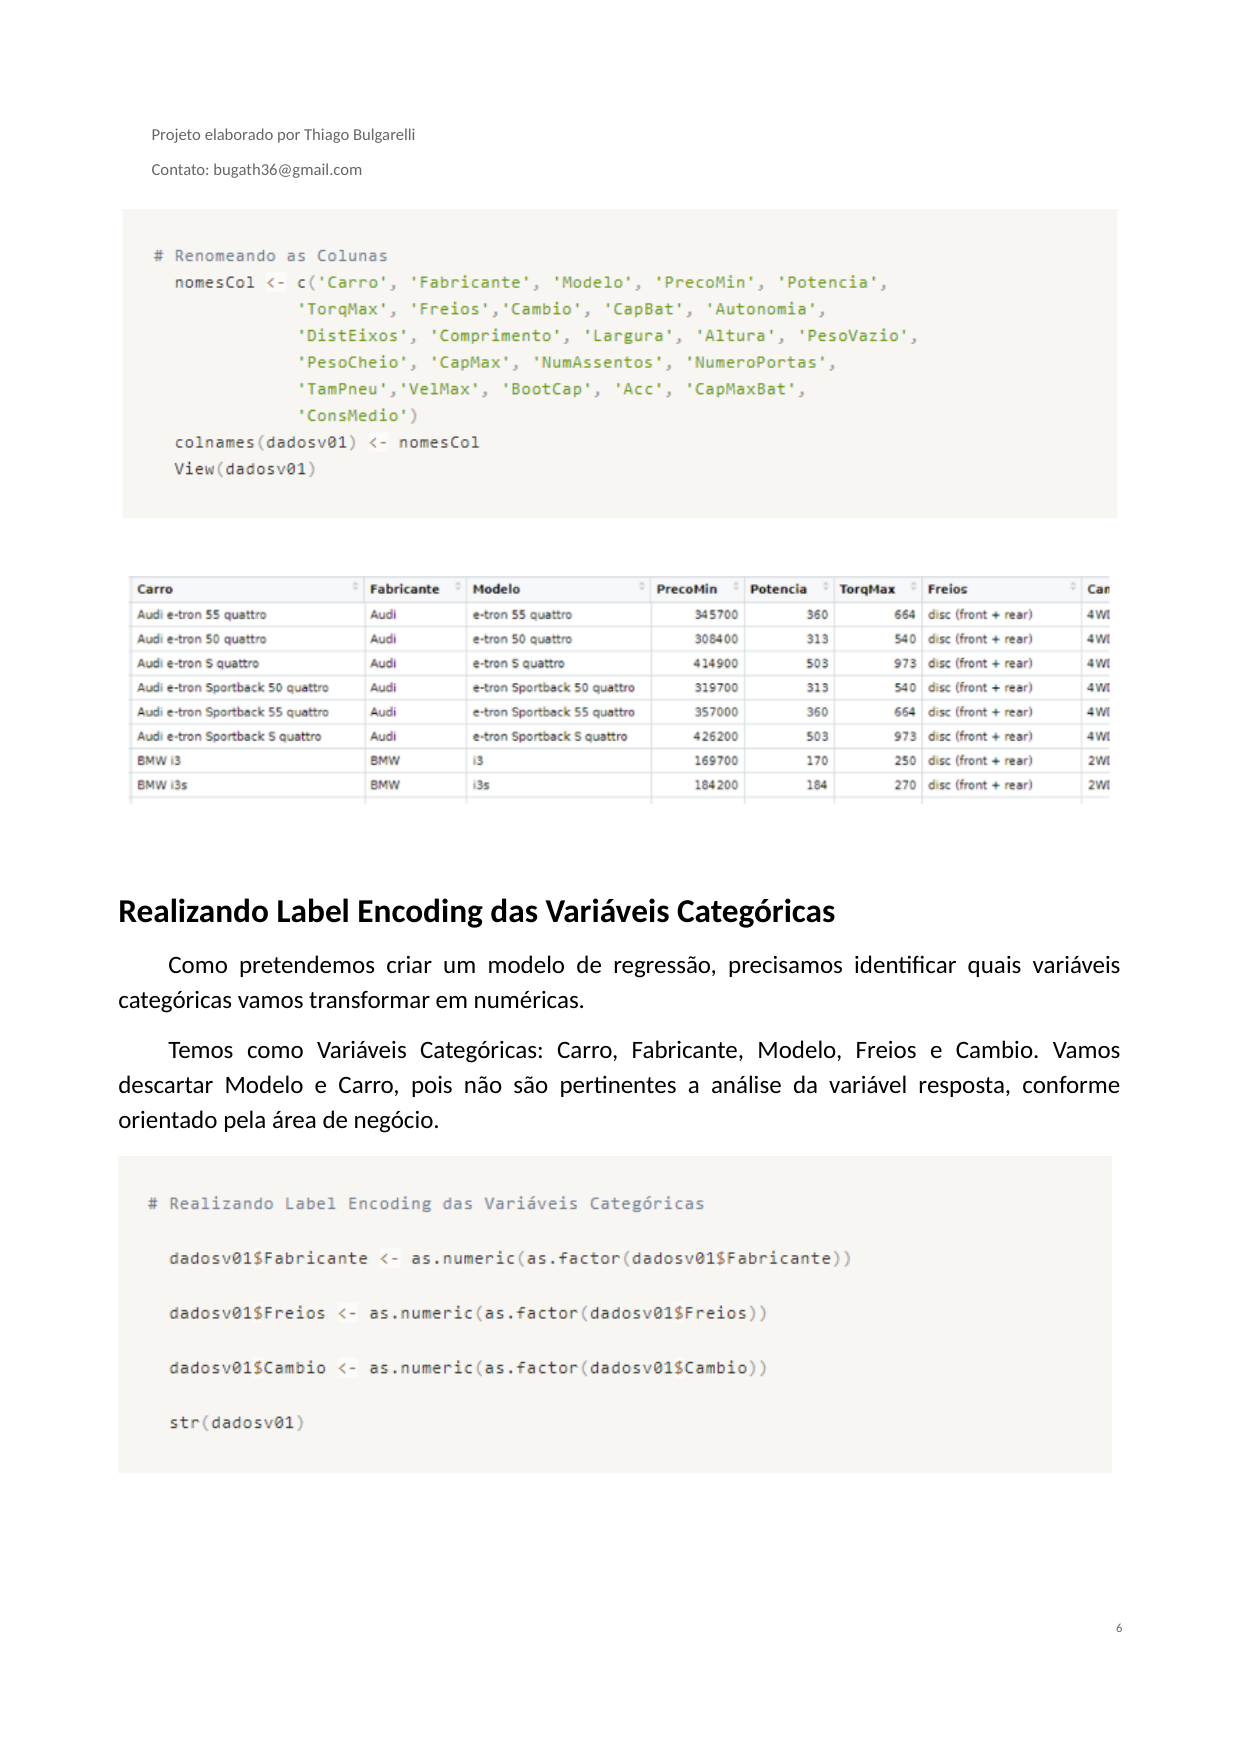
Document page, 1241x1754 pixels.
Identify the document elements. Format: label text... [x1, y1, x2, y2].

picture [118, 571, 1123, 812]
text Temos como Variáveis Categóricas: Carro, Fabricante, Modelo, Freios e Cambio. Vamos descartar Modelo e Carro, pois não são pertinentes a análise da variável resposta, conforme orientado pela área de negócio. [118, 1034, 1122, 1134]
subtitle Realizando Label Encoding das Variáveis Categóricas [118, 890, 1122, 931]
picture [118, 1156, 1113, 1473]
picture [122, 209, 1118, 518]
text Como pretendemos criar um modelo de regressão, precisamos identificar quais variáveis categóricas vamos transformar em numéricas. [118, 949, 1122, 1015]
